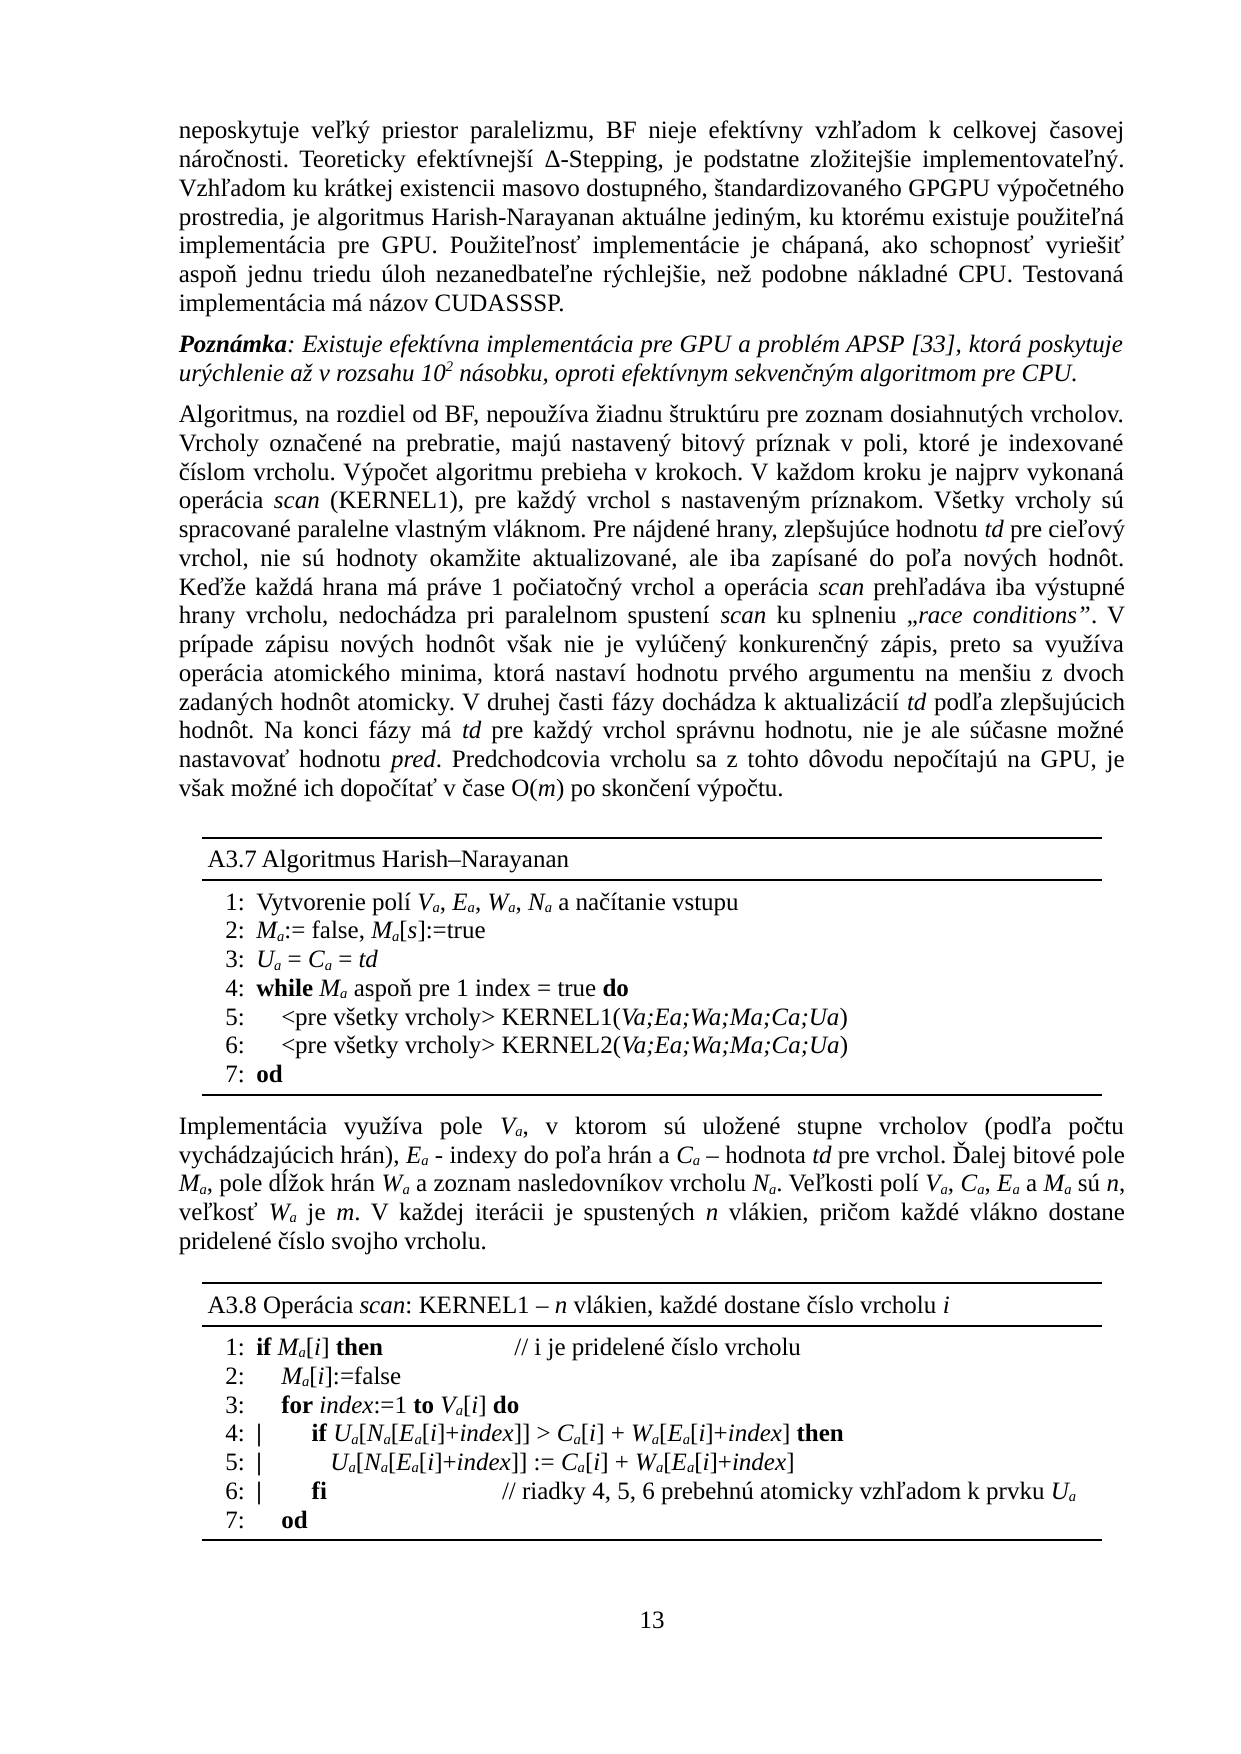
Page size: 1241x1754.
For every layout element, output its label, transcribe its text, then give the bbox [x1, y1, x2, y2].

text Algoritmus, na rozdiel od BF, nepoužíva žiadnu štruktúru pre zoznam dosiahnutých vrcholov. Vrcholy označené na prebratie, majú nastavený bitový príznak v poli, ktoré je indexované číslom vrcholu. Výpočet algoritmu prebieha v krokoch. V každom kroku je najprv vykonaná operácia scan (KERNEL1), pre každý vrchol s nastaveným príznakom. Všetky vrcholy sú spracované paralelne vlastným vláknom. Pre nájdené hrany, zlepšujúce hodnotu td pre cieľový vrchol, nie sú hodnoty okamžite aktualizované, ale iba zapísané do poľa nových hodnôt. Keďže každá hrana má práve 1 počiatočný vrchol a operácia scan prehľadáva iba výstupné hrany vrcholu, nedochádza pri paralelnom spustení scan ku splneniu „race conditions”. V prípade zápisu nových hodnôt však nie je vylúčený konkurenčný zápis, preto sa využíva operácia atomického minima, ktorá nastaví hodnotu prvého argumentu na menšiu z dvoch zadaných hodnôt atomicky. V druhej časti fázy dochádza k aktualizácií td podľa zlepšujúcich hodnôt. Na konci fázy má td pre každý vrchol správnu hodnotu, nie je ale súčasne možné nastavovať hodnotu pred. Predchodcovia vrcholu sa z tohto dôvodu nepočítajú na GPU, je však možné ich dopočítať v čase O(m) po skončení výpočtu. [178, 399, 1125, 802]
table_cell if Ma[i] then // i je pridelené číslo vrcholu Ma[i]:=false for index:=1 to Va[i] do | if Ua[Na[Ea[i]+index]] > Ca[i] + Wa[Ea[i]+index] then | Ua[Na[Ea[i]+index]] := Ca[i] + Wa[Ea[i]+index] | fi // riadky 4, 5, 6 prebehnú atomicky vzhľadom k prvku Ua od [250, 1327, 1102, 1539]
table_cell 1: 2: 3: 4: 5: 6: 7: [202, 1327, 250, 1539]
text Implementácia využíva pole Va, v ktorom sú uložené stupne vrcholov (podľa počtu vychádzajúcich hrán), Ea - indexy do poľa hrán a Ca – hodnota td pre vrchol. Ďalej bitové pole Ma, pole dĺžok hrán Wa a zoznam nasledovníkov vrcholu Na. Veľkosti polí Va, Ca, Ea a Ma sú n, veľkosť Wa je m. V každej iterácii je spustených n vlákien, pričom každé vlákno dostane pridelené číslo svojho vrcholu. [178, 1111, 1125, 1255]
text neposkytuje veľký priestor paralelizmu, BF nieje efektívny vzhľadom k celkovej časovej náročnosti. Teoreticky efektívnejší Δ-Stepping, je podstatne zložitejšie implementovateľný. Vzhľadom ku krátkej existencii masovo dostupného, štandardizovaného GPGPU výpočetného prostredia, je algoritmus Harish-Narayanan aktuálne jediným, ku ktorému existuje použiteľná implementácia pre GPU. Použiteľnosť implementácie je chápaná, ako schopnosť vyriešiť aspoň jednu triedu úloh nezanedbateľne rýchlejšie, než podobne nákladné CPU. Testovaná implementácia má názov CUDASSSP. [178, 116, 1125, 317]
table_header A3.8 Operácia scan: KERNEL1 – n vlákien, každé dostane číslo vrcholu i [202, 1284, 1102, 1324]
text Poznámka: Existuje efektívna implementácia pre GPU a problém APSP [33], ktorá poskytuje urýchlenie až v rozsahu 102 násobku, oproti efektívnym sekvenčným algoritmom pre CPU. [178, 329, 1125, 387]
table_cell Vytvorenie polí Va, Ea, Wa, Na a načítanie vstupu Ma:= false, Ma[s]:=true Ua = Ca = td while Ma aspoň pre 1 index = true do <pre všetky vrcholy> KERNEL1(Va;Ea;Wa;Ma;Ca;Ua) <pre všetky vrcholy> KERNEL2(Va;Ea;Wa;Ma;Ca;Ua) od [250, 881, 1102, 1094]
table_header A3.7 Algoritmus Harish–Narayanan [202, 839, 1102, 879]
table_cell 1: 2: 3: 4: 5: 6: 7: [202, 881, 250, 1094]
